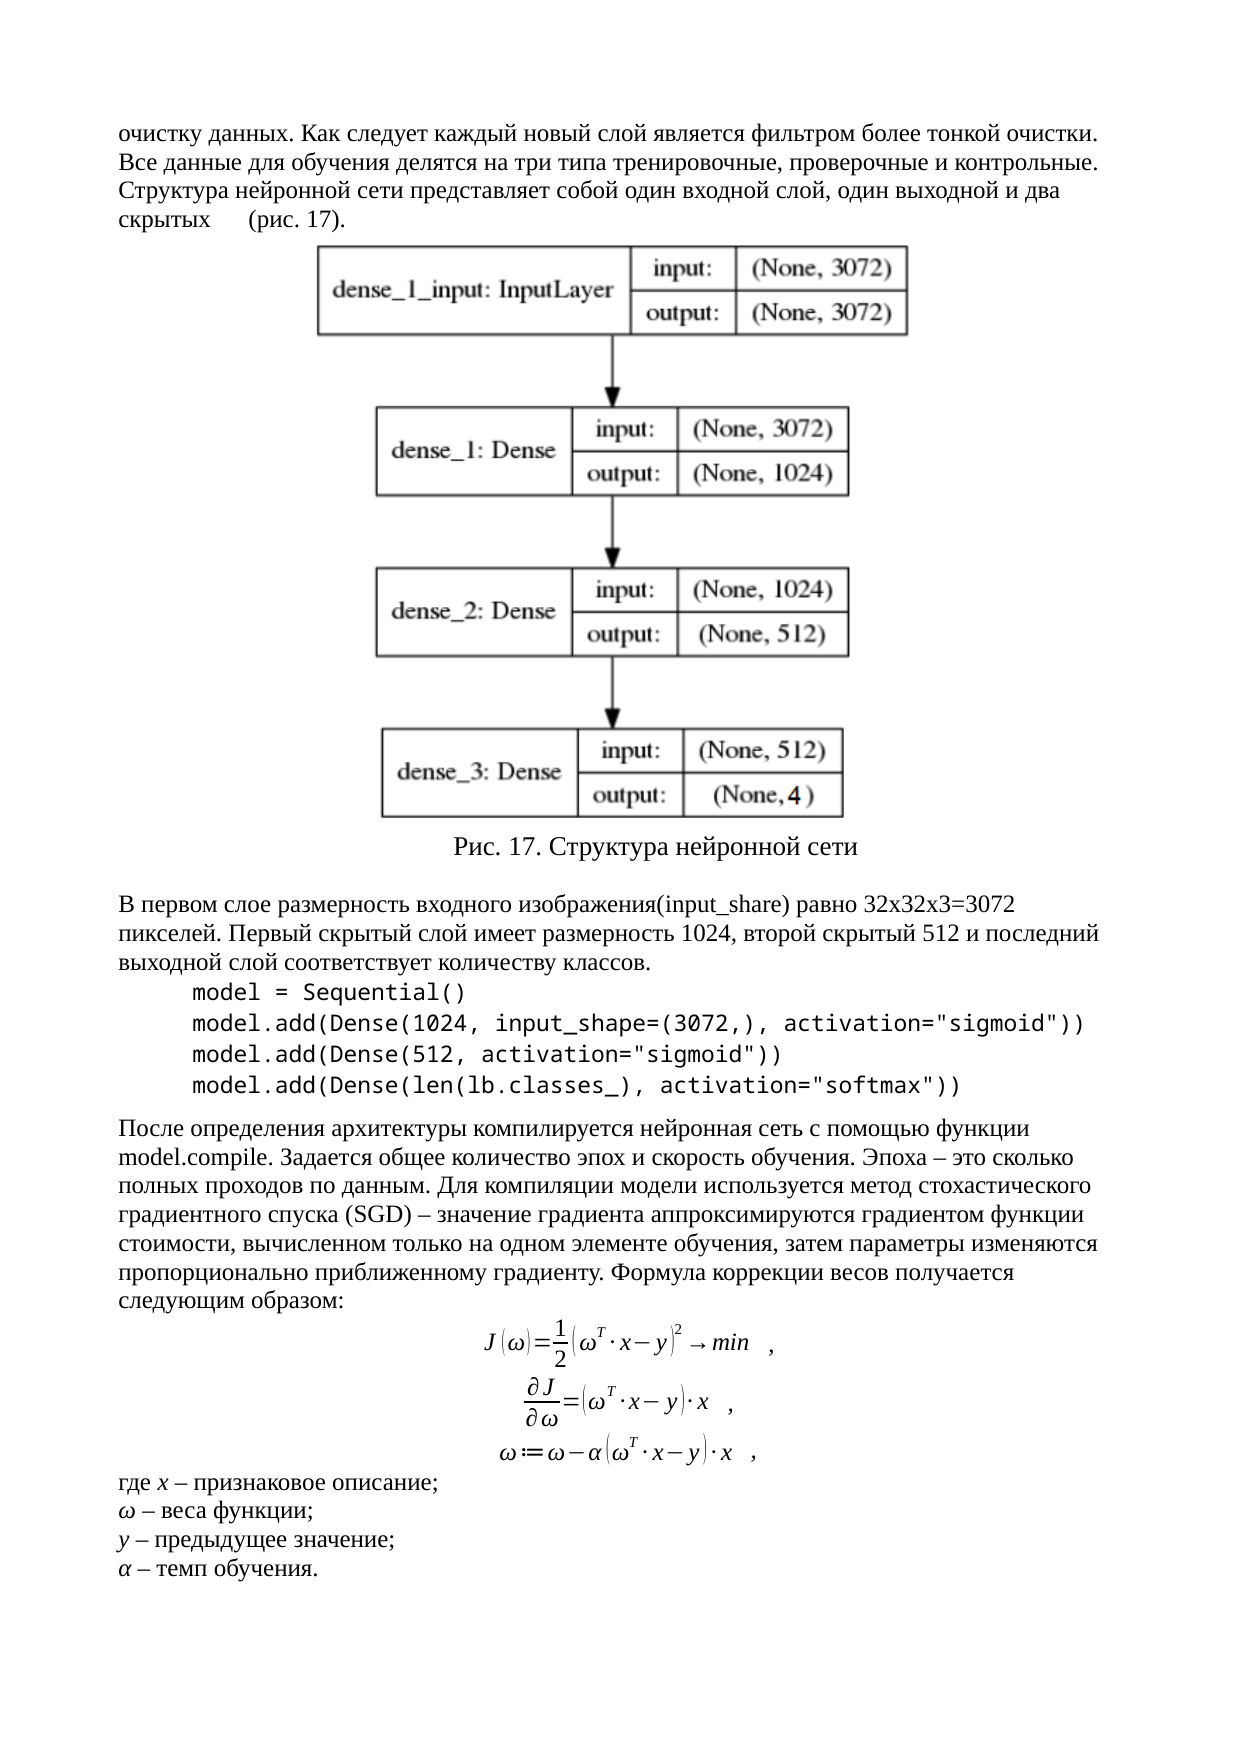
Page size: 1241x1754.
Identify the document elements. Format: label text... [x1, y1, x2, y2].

text α – темп обучения. [118, 1553, 1104, 1582]
text ω – веса функции; [118, 1495, 1104, 1524]
text Рис. 17. Структура нейронной сети [118, 830, 1122, 861]
text , [118, 1373, 1122, 1432]
text , [118, 1314, 1122, 1373]
text где x – признаковое описание; [118, 1467, 1104, 1495]
text очистку данных. Как следует каждый новый слой является фильтром более тонкой очистки. Все данные для обучения делятся на три типа тренировочные, проверочные и контрольные. Структура нейронной сети представляет собой один входной слой, один выходной и два скрытых (рис. 17). [118, 118, 1122, 233]
text y – предыдущее значение; [118, 1524, 1104, 1553]
text model = Sequential() model.add(Dense(1024, input_shape=(3072,), activation="sigmoid")) model.add(Dense(512, activation="sigmoid")) model.add(Dense(len(lb.classes_), activation="softmax")) [192, 975, 1104, 1100]
text После определения архитектуры компилируется нейронная сеть с помощью функции model.compile. Задается общее количество эпох и скорость обучения. Эпоха – это сколько полных проходов по данным. Для компиляции модели используется метод стохастического градиентного спуска (SGD) – значение градиента аппроксимируются градиентом функции стоимости, вычисленном только на одном элементе обучения, затем параметры изменяются пропорционально приближенному градиенту. Формула коррекции весов получается следующим образом: [118, 1113, 1122, 1314]
text В первом слое размерность входного изображения(input_share) равно 32х32х3=3072 пикселей. Первый скрытый слой имеет размерность 1024, второй скрытый 512 и последний выходной слой соответствует количеству классов. [118, 889, 1122, 975]
text , [118, 1432, 1122, 1467]
picture [306, 233, 934, 818]
